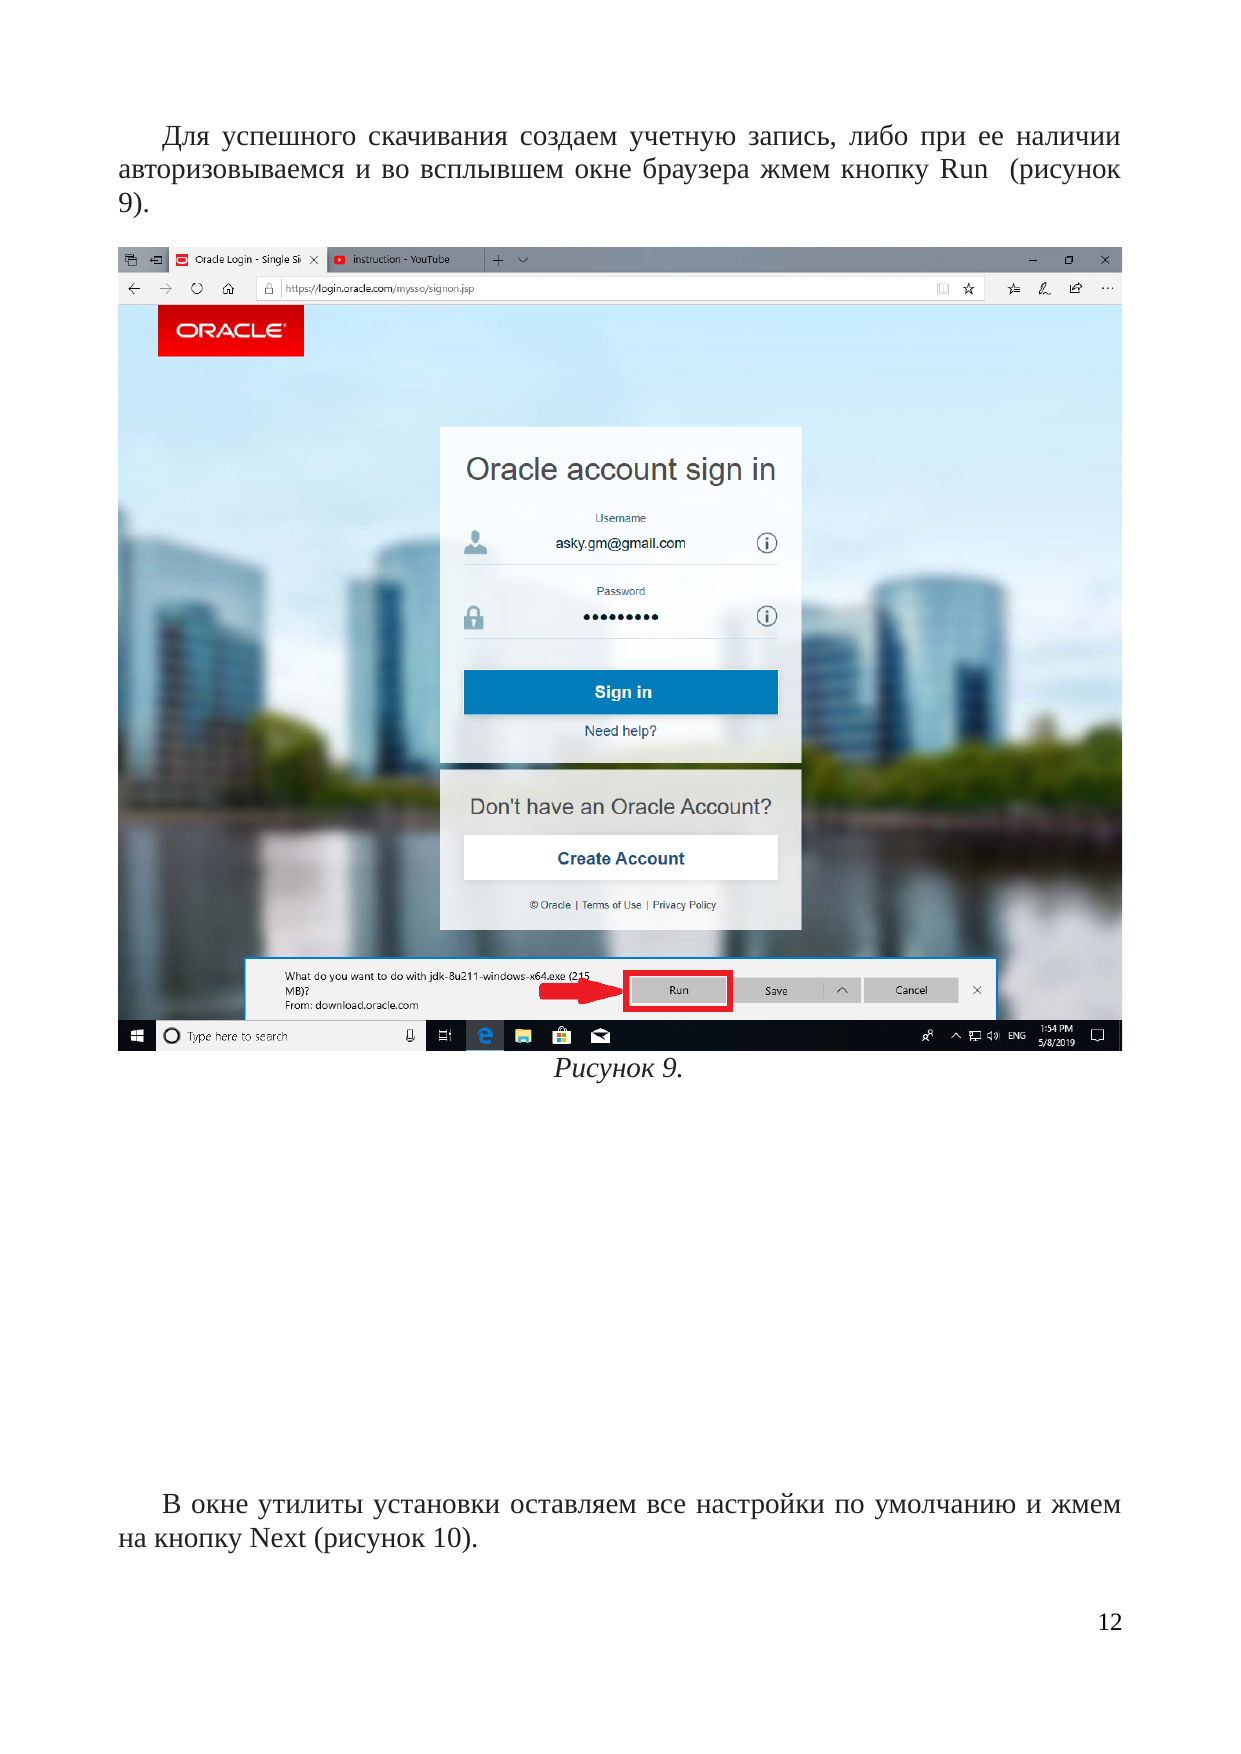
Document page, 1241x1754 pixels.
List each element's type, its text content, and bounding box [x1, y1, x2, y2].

picture [118, 247, 1123, 1051]
text Для успешного скачивания создаем учетную запись, либо при ее наличии авторизовываемся и во всплывшем окне браузера жмем кнопку Run (рисунок 9). [118, 118, 1122, 219]
text Рисунок 9. [118, 1051, 1122, 1084]
text В окне утилиты установки оставляем все настройки по умолчанию и жмем на кнопку Next (рисунок 10). [118, 1487, 1122, 1554]
